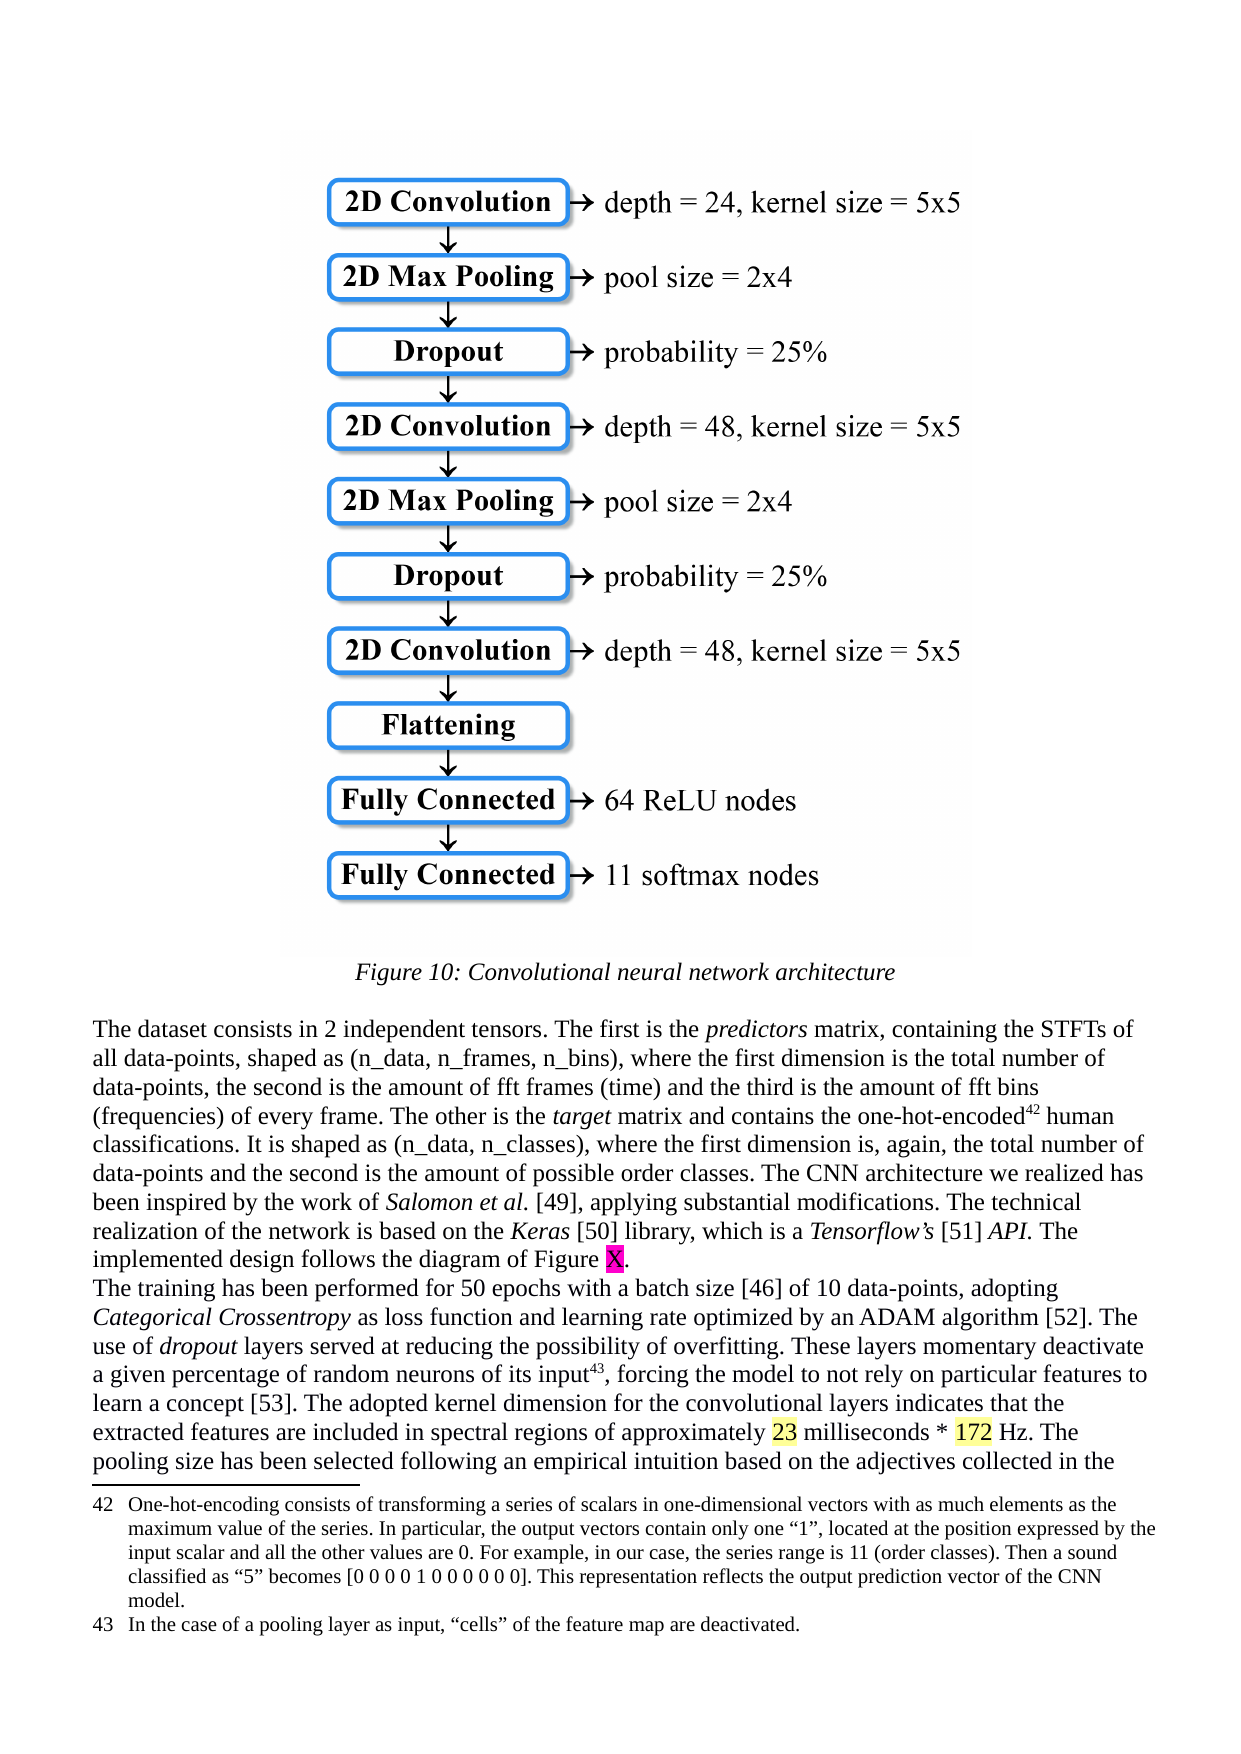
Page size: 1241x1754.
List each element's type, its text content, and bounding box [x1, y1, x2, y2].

text The dataset consists in 2 independent tensors. The first is the predictors matrix, containing the STFTs of all data-points, shaped as (n_data, n_frames, n_bins), where the first dimension is the total number of data-points, the second is the amount of fft frames (time) and the third is the amount of fft bins (frequencies) of every frame. The other is the target matrix and contains the one-hot-encoded human classifications. It is shaped as (n_data, n_classes), where the first dimension is, again, the total number of data-points and the second is the amount of possible order classes. The CNN architecture we realized has been inspired by the work of Salomon et al. [49], applying substantial modifications. The technical realization of the network is based on the Keras [50] library, which is a Tensorflow’s [51] API. The implemented design follows the diagram of Figure X. [92, 1014, 1160, 1273]
text In the case of a pooling layer as input, “cells” of the feature map are deactivated. [92, 1612, 1160, 1636]
text One-hot-encoding consists of transforming a series of scalars in one-dimensional vectors with as much elements as the maximum value of the series. In particular, the output vectors contain only one “1”, located at the position expressed by the input scalar and all the other values are 0. For example, in our case, the series range is 11 (order classes). Then a sound classified as “5” becomes [0 0 0 0 1 0 0 0 0 0 0]. This representation reflects the output prediction vector of the CNN model. [92, 1491, 1160, 1612]
text Figure 10: Convolutional neural network architecture [280, 957, 972, 986]
text The training has been performed for 50 epochs with a batch size [46] of 10 data-points, adopting Categorical Crossentropy as loss function and learning rate optimized by an ADAM algorithm [52]. The use of dropout layers served at reducing the possibility of overfitting. These layers momentary deactivate a given percentage of random neurons of its input, forcing the model to not rely on particular features to learn a concept [53]. The adopted kernel dimension for the convolutional layers indicates that the extracted features are included in spectral regions of approximately 23 milliseconds * 172 Hz. The pooling size has been selected following an empirical intuition based on the adjectives collected in the [92, 1273, 1160, 1474]
picture [280, 130, 973, 957]
